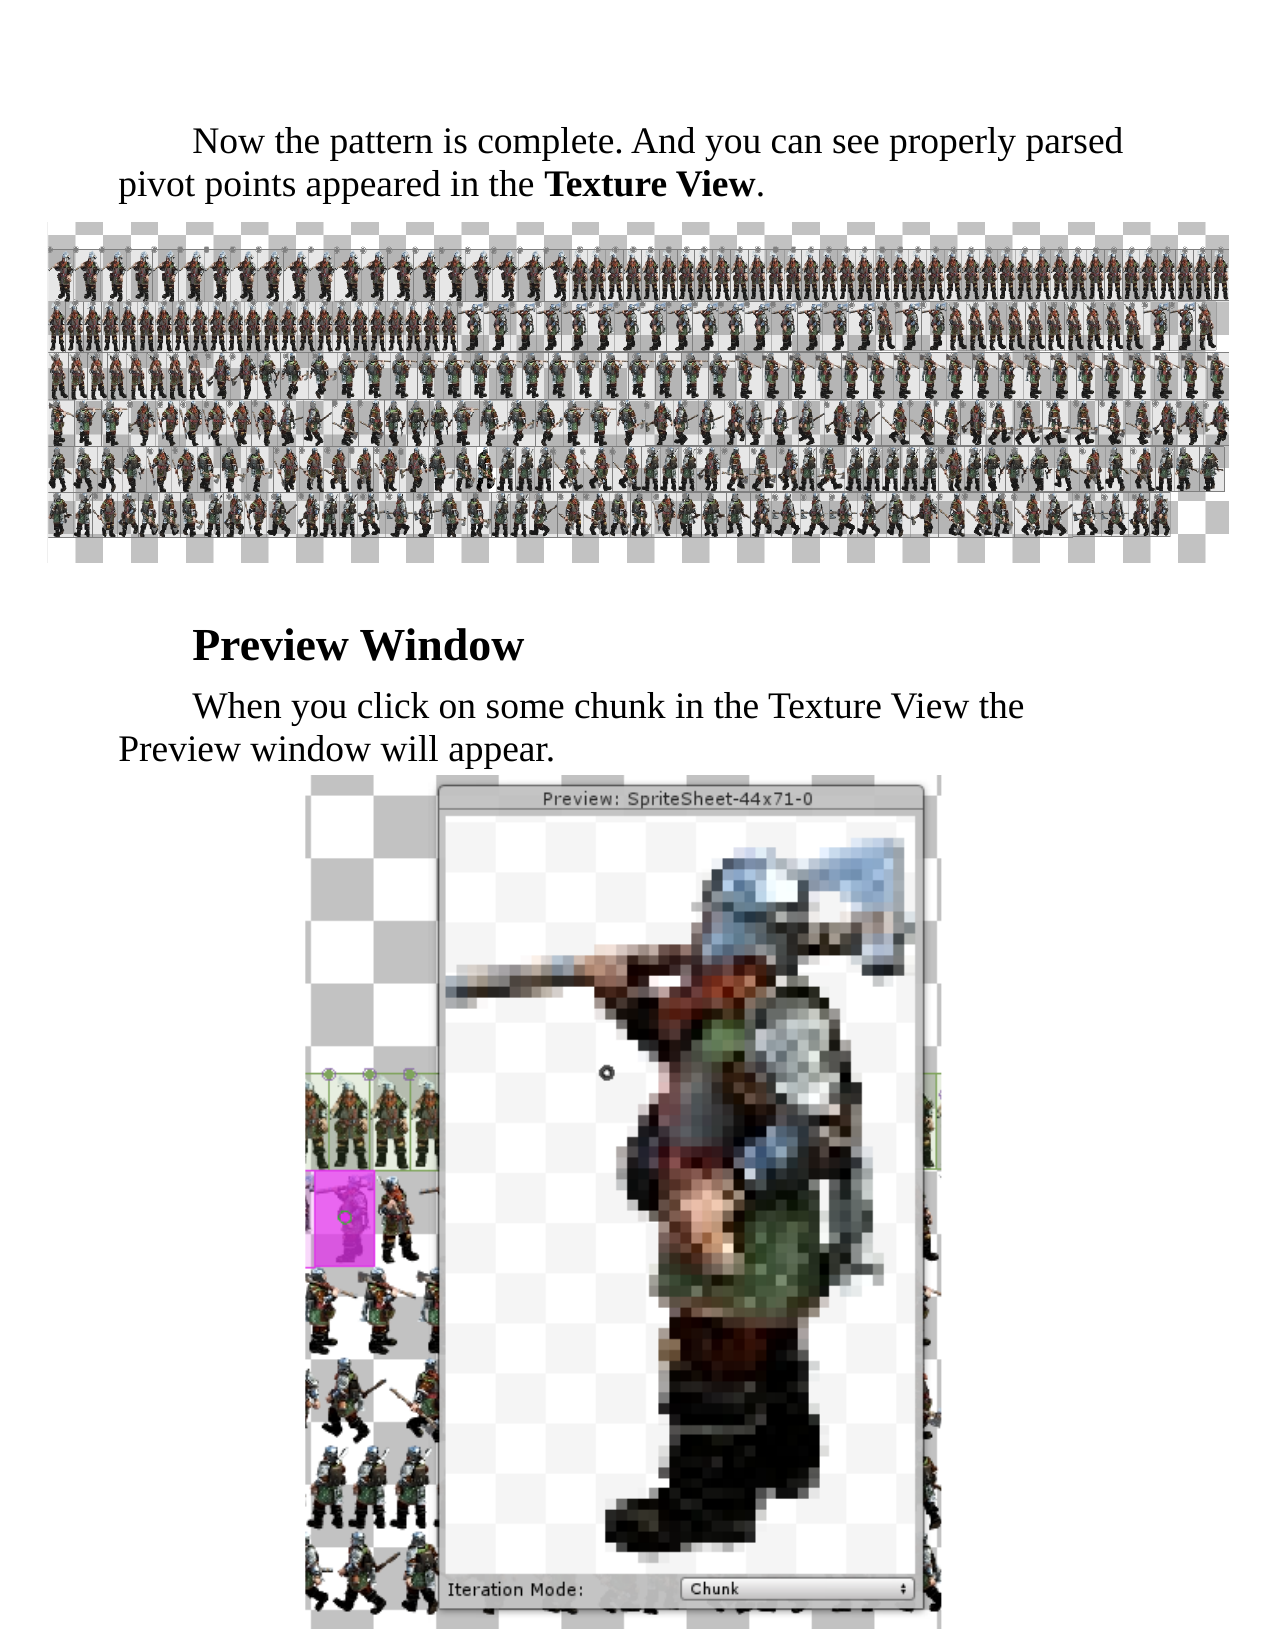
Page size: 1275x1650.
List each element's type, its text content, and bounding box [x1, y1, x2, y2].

text Now the pattern is complete. And you can see properly parsed pivot points appeared in the Texture View. [118, 118, 1157, 204]
picture [305, 775, 942, 1629]
text When you click on some chunk in the Texture View the Preview window will appear. [118, 683, 1157, 769]
picture [47, 222, 1229, 563]
text Preview Window [118, 618, 1157, 671]
